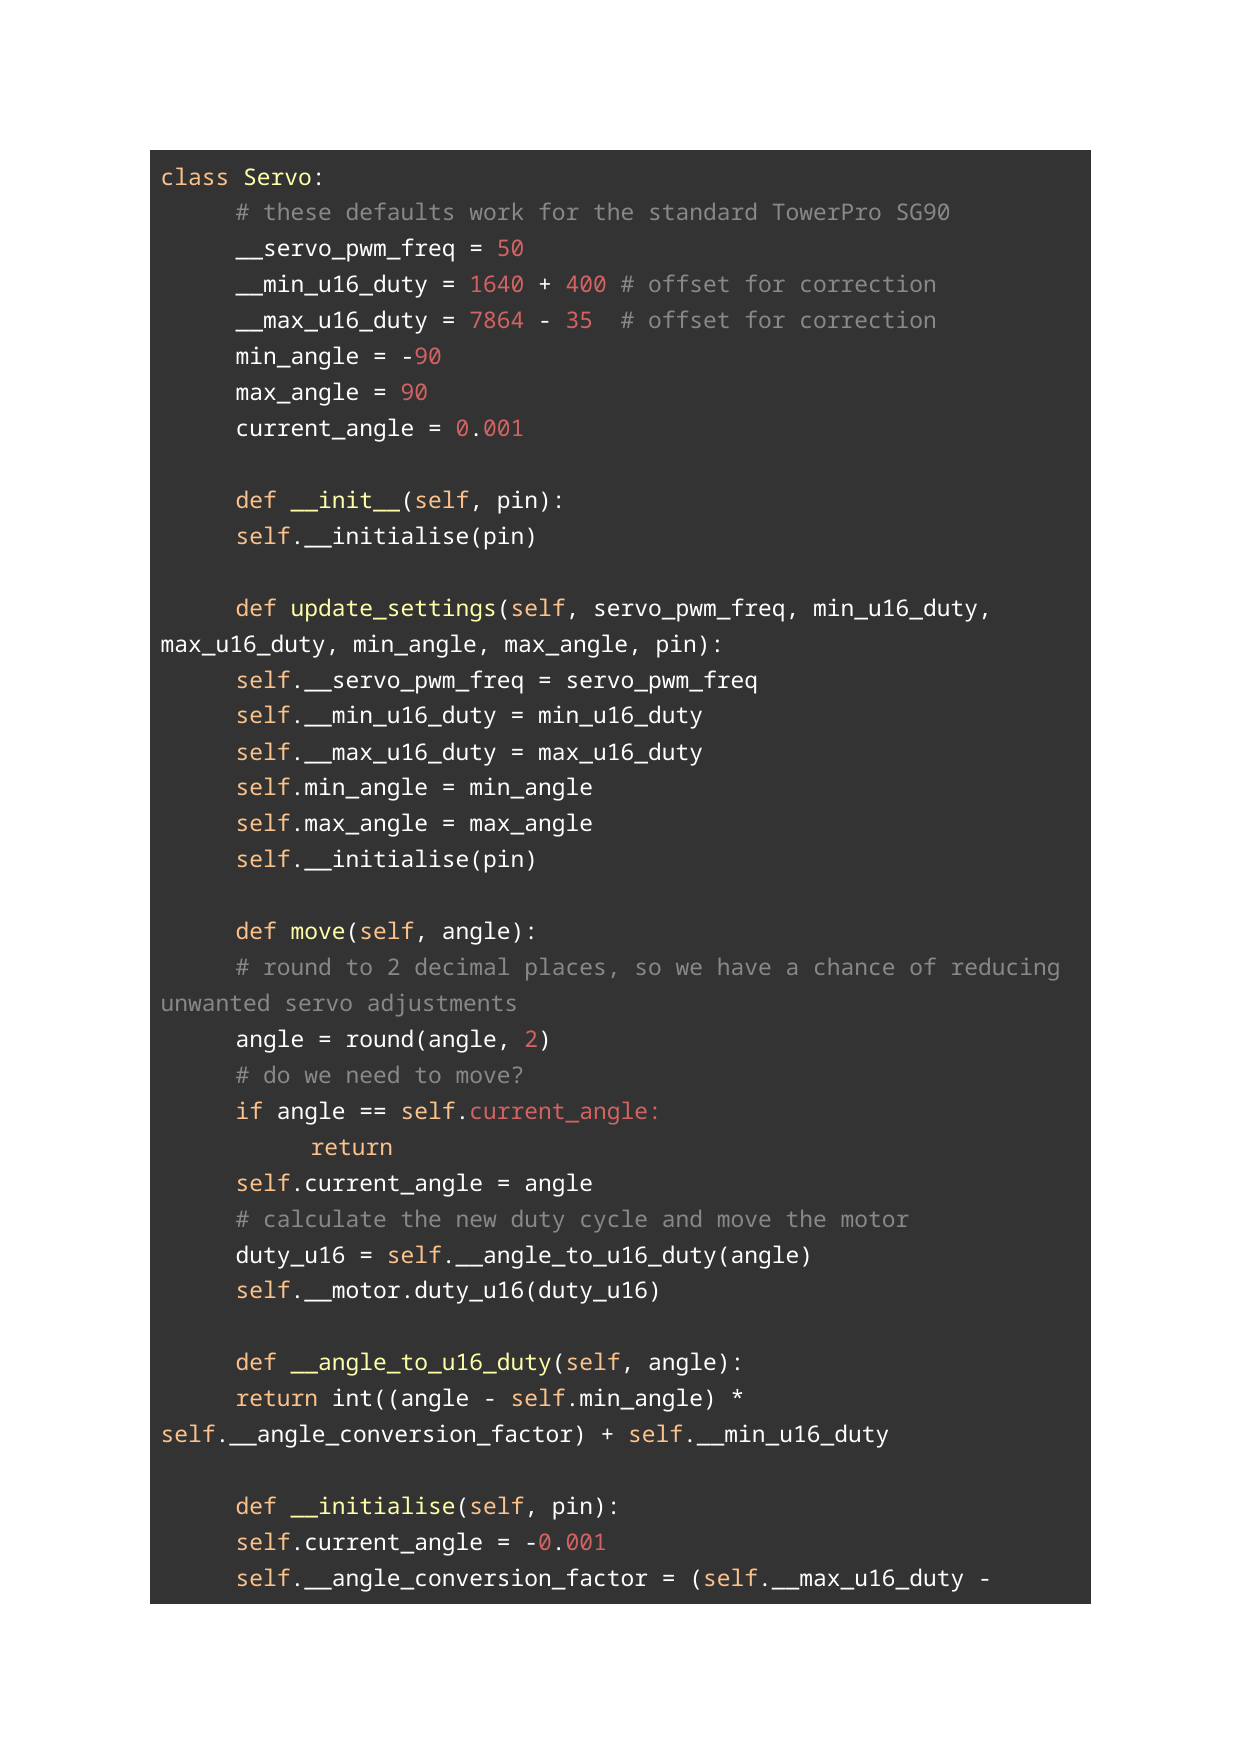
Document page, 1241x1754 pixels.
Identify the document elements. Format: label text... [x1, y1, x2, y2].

table_header class Servo: # these defaults work for the standard TowerPro SG90 __servo_pwm_freq = 50 __min_u16_duty = 1640 + 400 # offset for correction __max_u16_duty = 7864 - 35 # offset for correction min_angle = -90 max_angle = 90 current_angle = 0.001 def __init__(self, pin): self.__initialise(pin) def update_settings(self, servo_pwm_freq, min_u16_duty, max_u16_duty, min_angle, max_angle, pin): self.__servo_pwm_freq = servo_pwm_freq self.__min_u16_duty = min_u16_duty self.__max_u16_duty = max_u16_duty self.min_angle = min_angle self.max_angle = max_angle self.__initialise(pin) def move(self, angle): # round to 2 decimal places, so we have a chance of reducing unwanted servo adjustments angle = round(angle, 2) # do we need to move? if angle == self.current_angle: return self.current_angle = angle # calculate the new duty cycle and move the motor duty_u16 = self.__angle_to_u16_duty(angle) self.__motor.duty_u16(duty_u16) def __angle_to_u16_duty(self, angle): return int((angle - self.min_angle) * self.__angle_conversion_factor) + self.__min_u16_duty def __initialise(self, pin): self.current_angle = -0.001 self.__angle_conversion_factor = (self.__max_u16_duty [150, 150, 1091, 1604]
